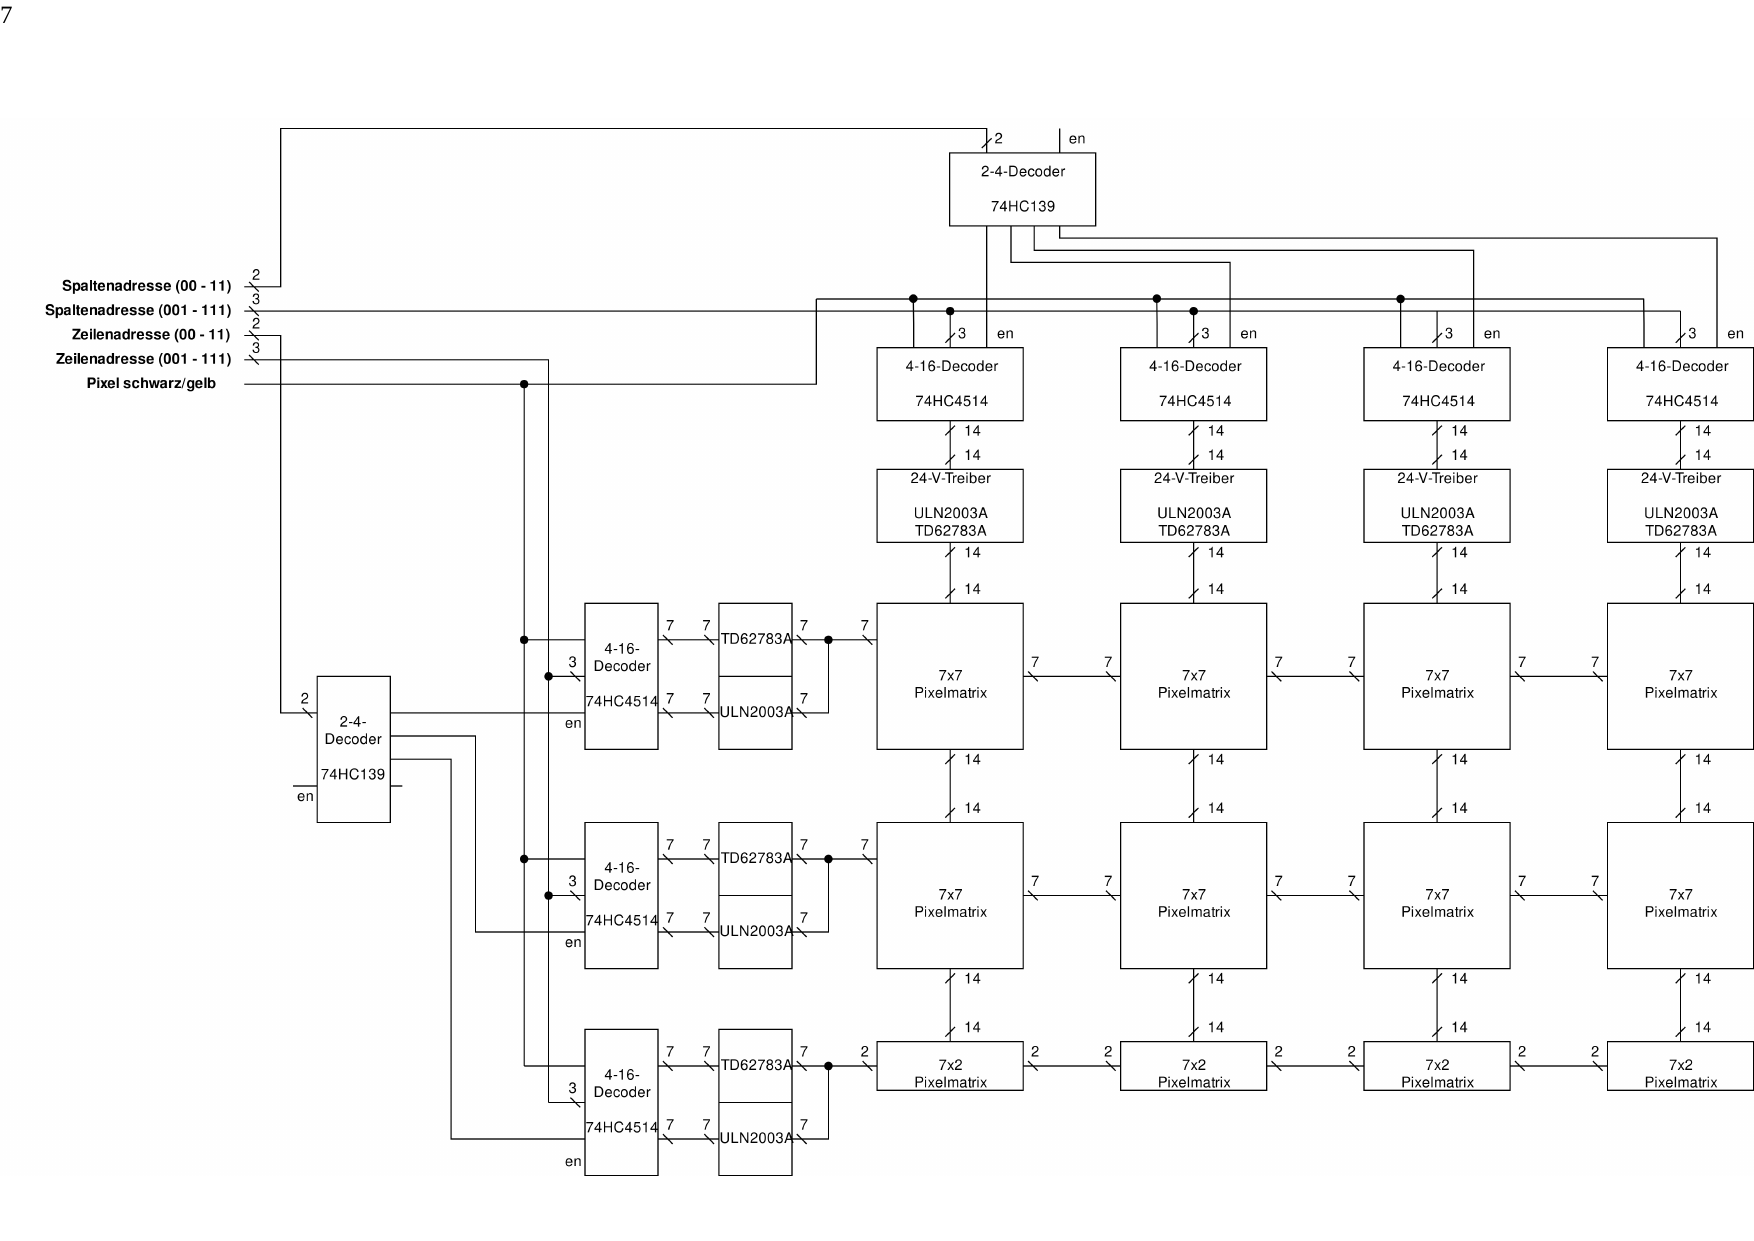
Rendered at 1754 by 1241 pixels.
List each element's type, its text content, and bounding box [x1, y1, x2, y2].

picture [0, 118, 1754, 1176]
text 7 [0, 0, 1754, 29]
